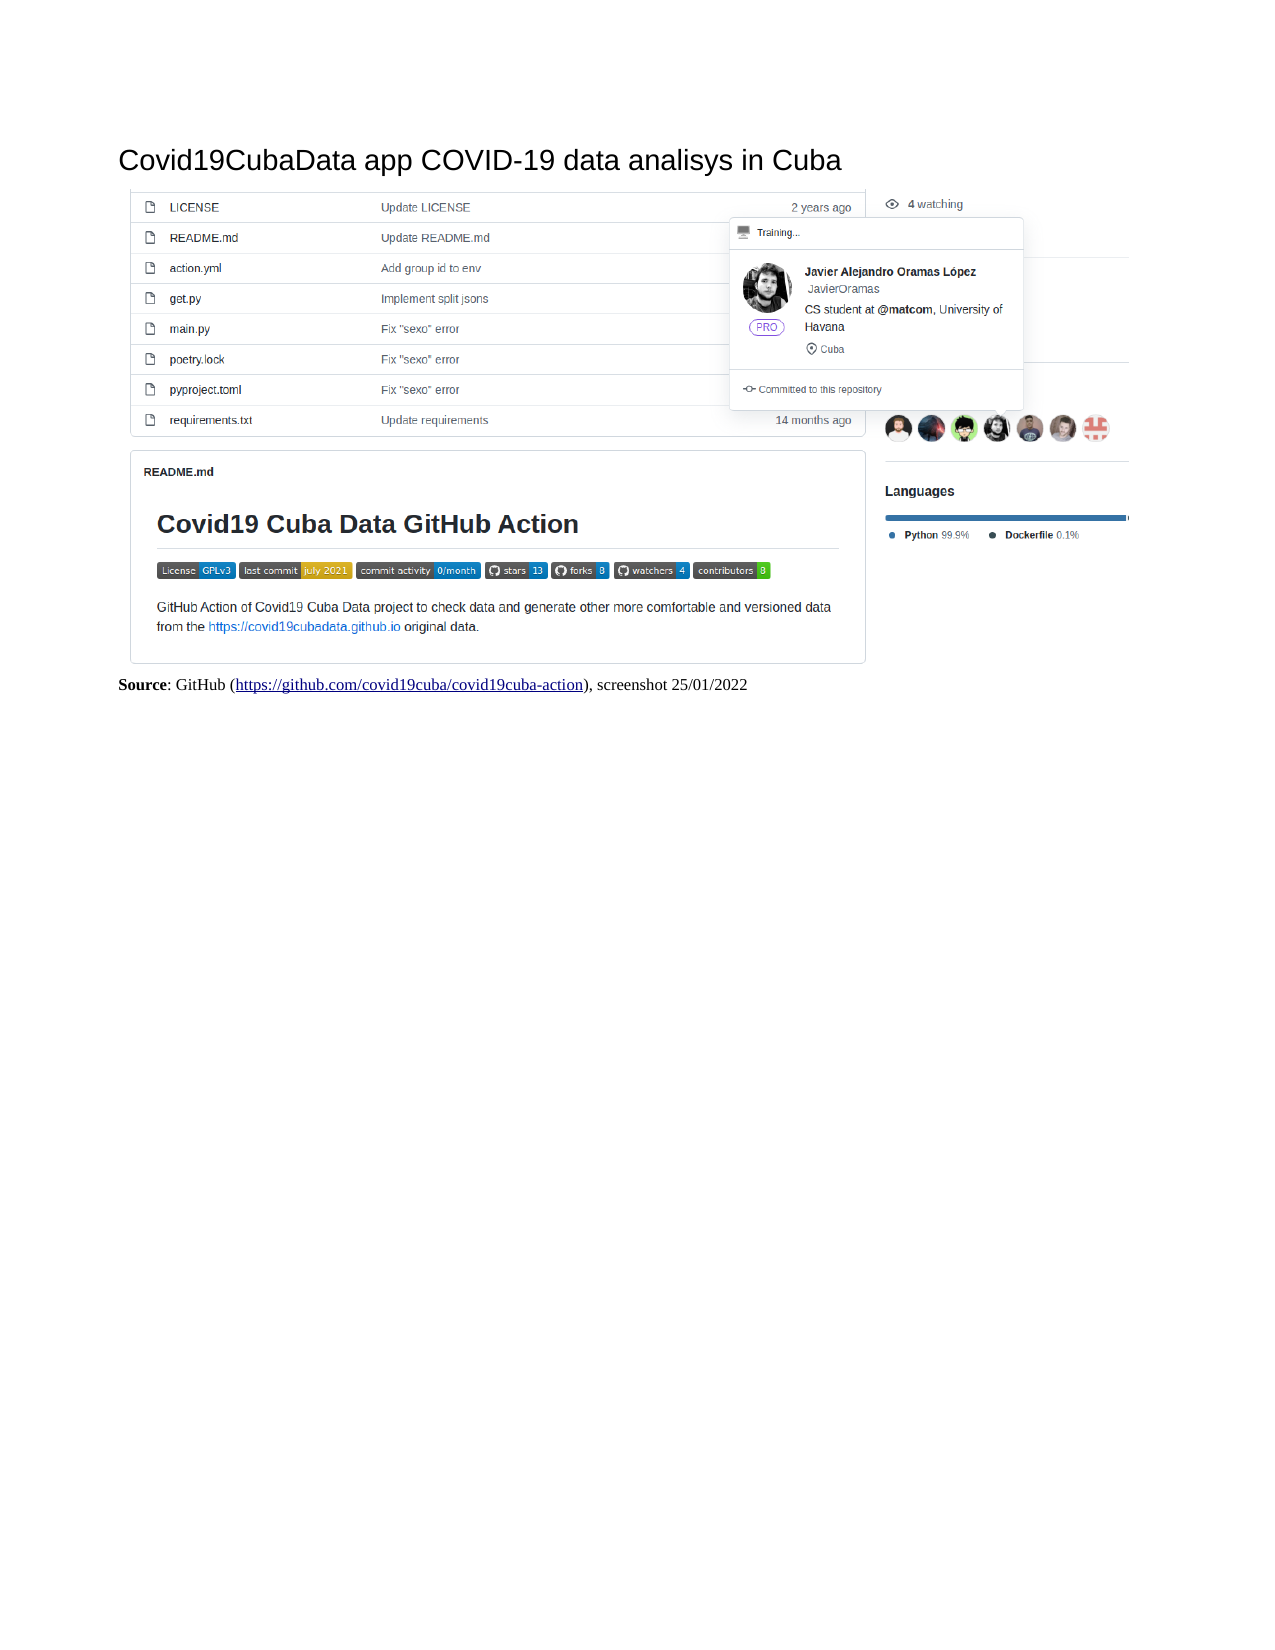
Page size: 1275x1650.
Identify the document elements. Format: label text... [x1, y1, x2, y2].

subtitle Covid19CubaData app COVID-19 data analisys in Cuba [118, 143, 1157, 177]
text Source: GitHub (https://github.com/covid19cuba/covid19cuba-action), screenshot 25/01/2022 [118, 672, 1157, 694]
picture [118, 189, 1157, 672]
